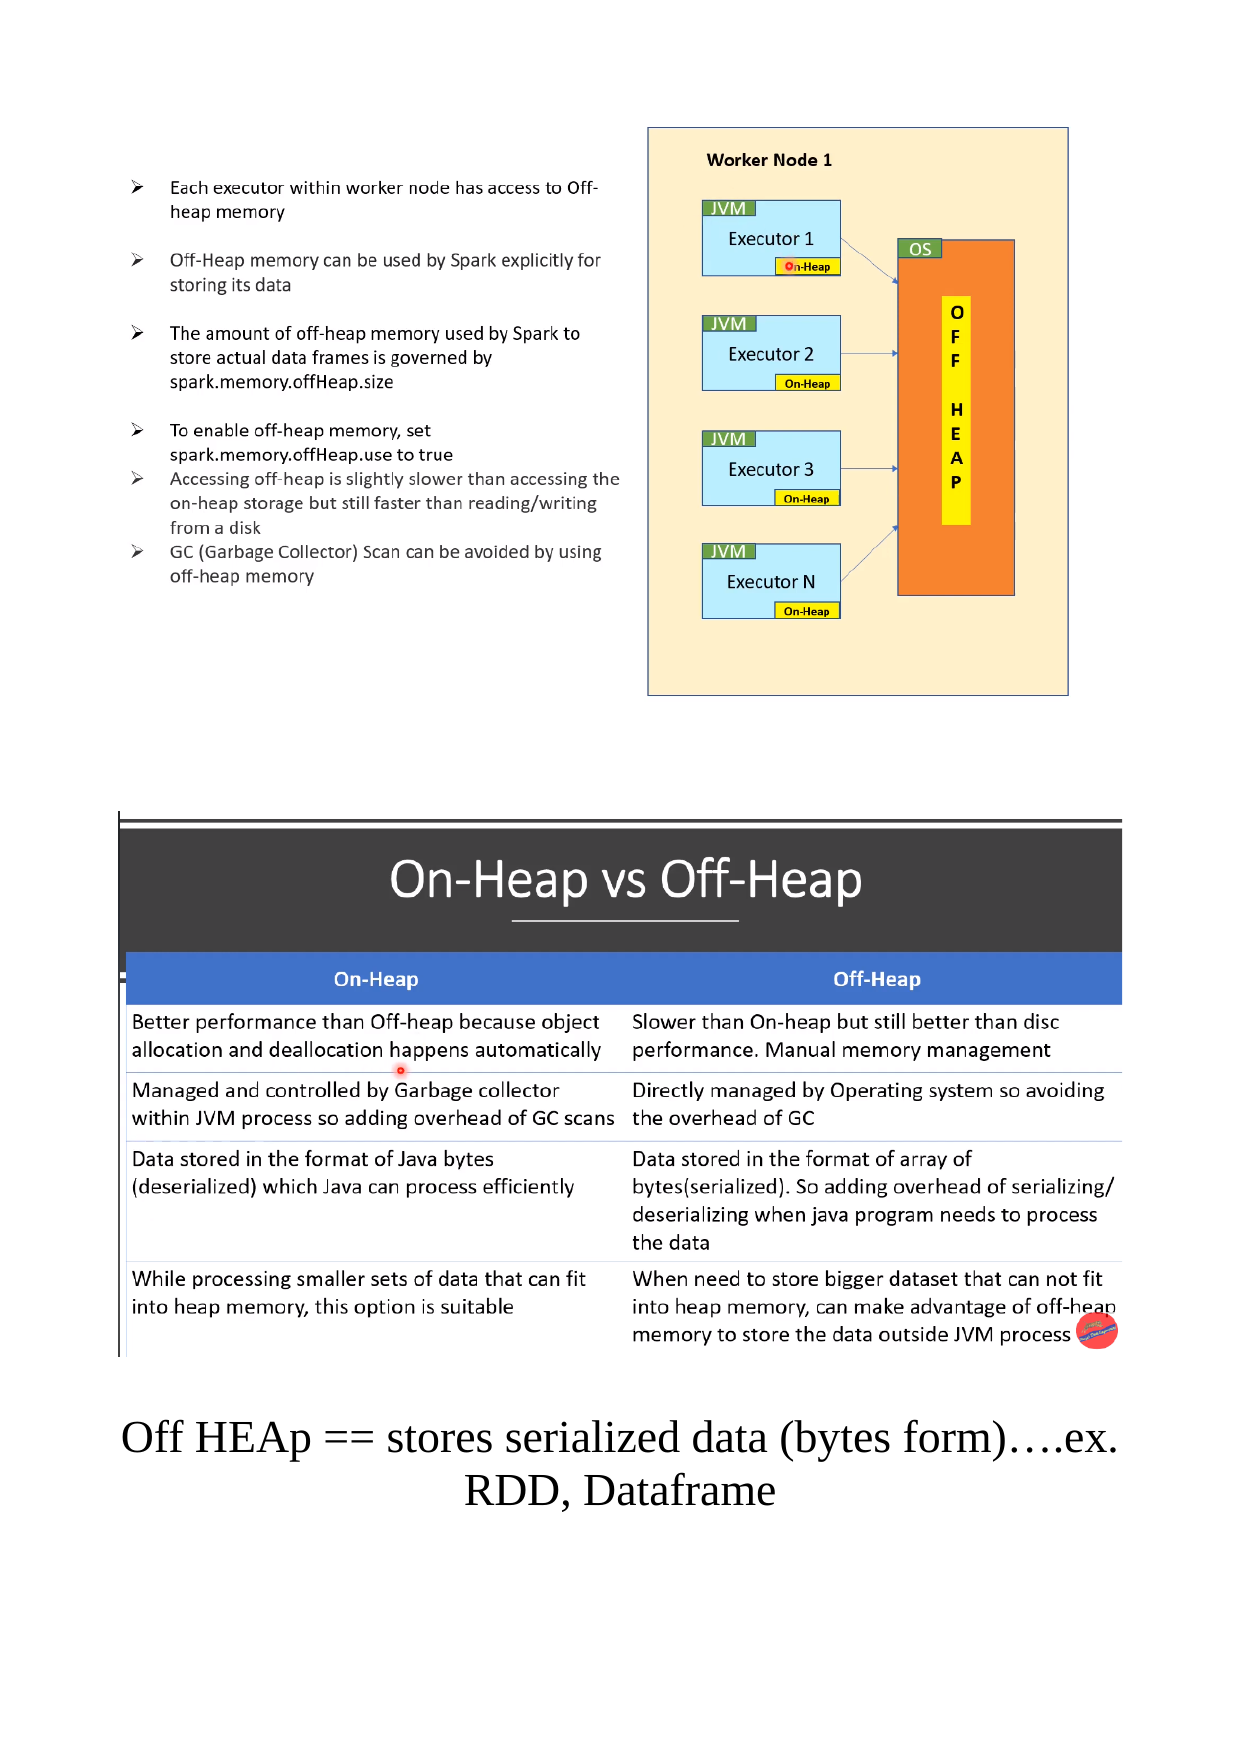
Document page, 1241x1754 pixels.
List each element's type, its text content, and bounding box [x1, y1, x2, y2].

text Off HEAp == stores serialized data (bytes form)….ex. RDD, Dataframe [118, 1410, 1122, 1515]
picture [118, 118, 1123, 706]
picture [118, 811, 1123, 1357]
